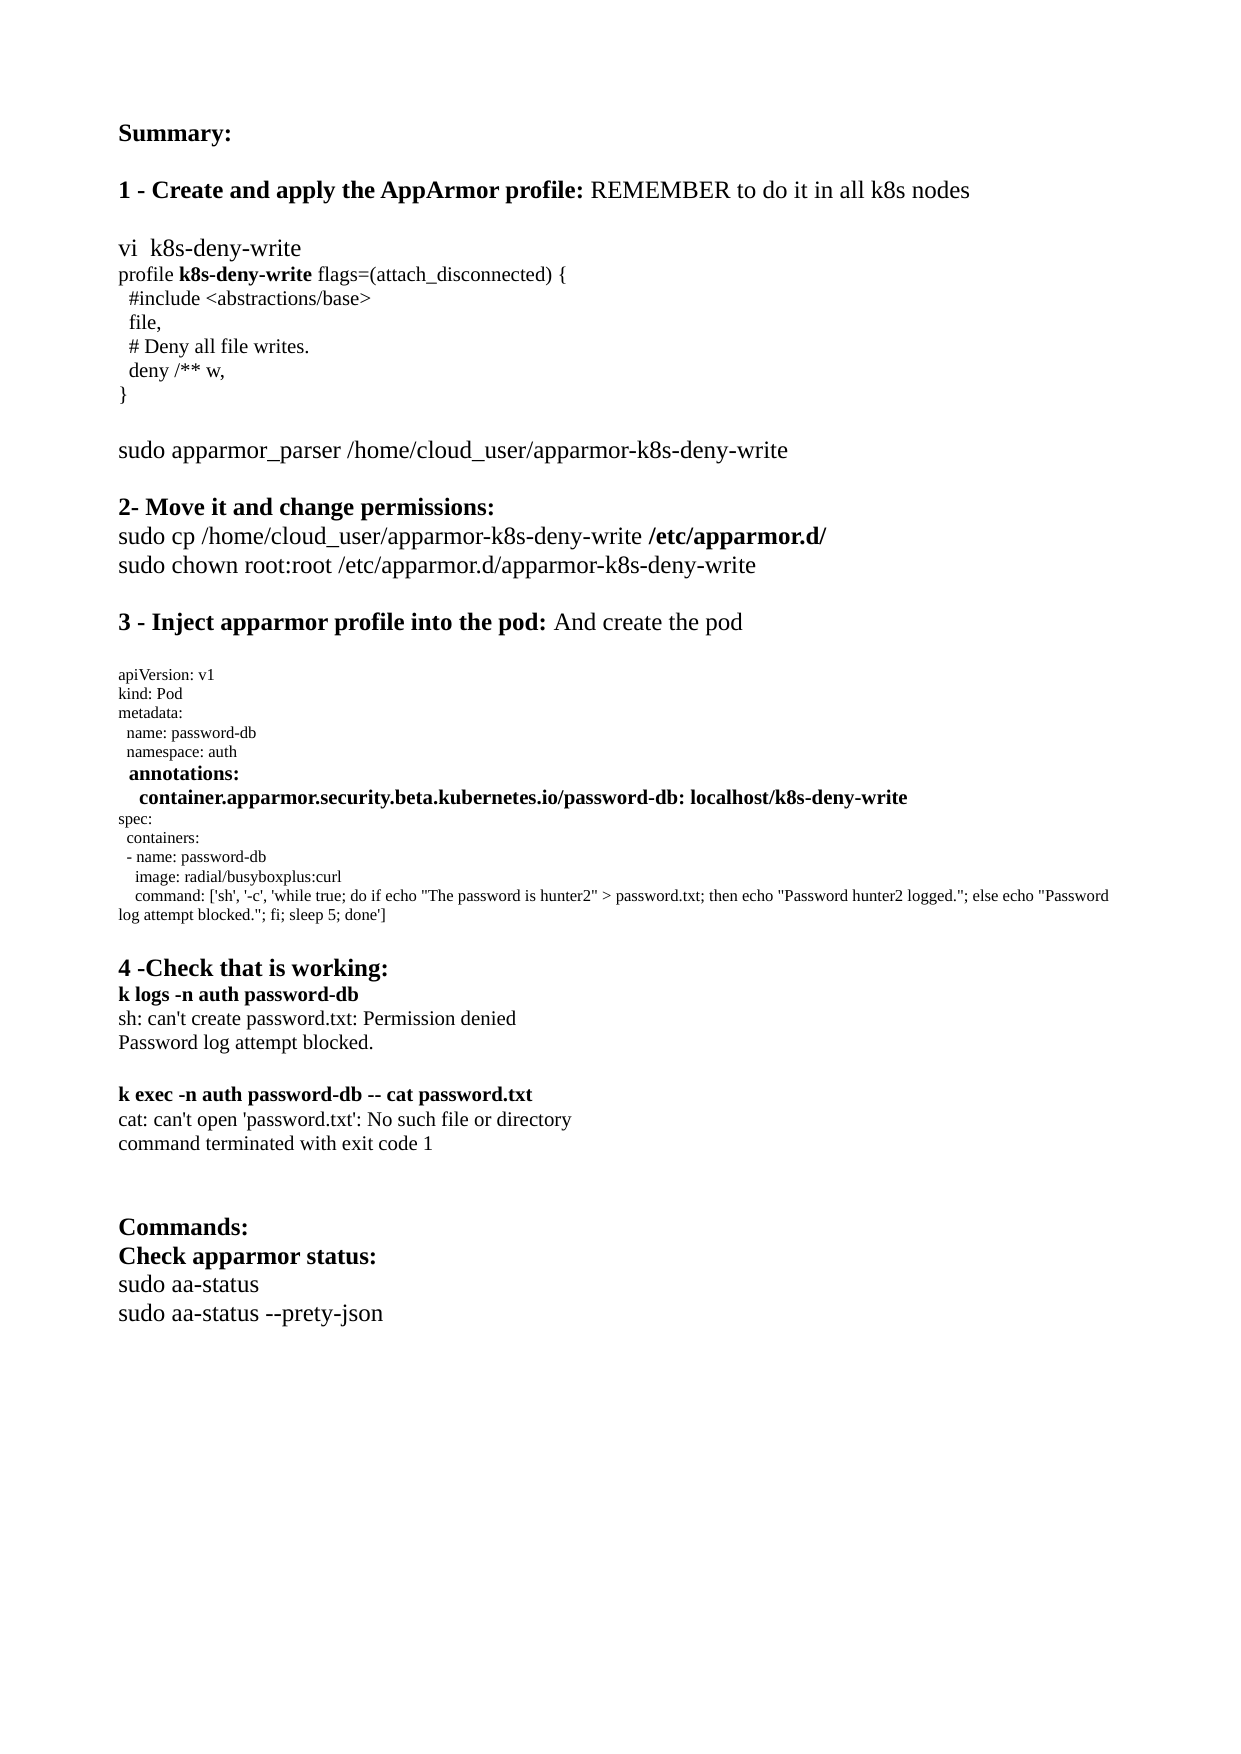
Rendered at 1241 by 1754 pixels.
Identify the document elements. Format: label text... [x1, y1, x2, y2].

text 2- Move it and change permissions: [118, 492, 1122, 521]
text } [118, 382, 1122, 406]
text containers: [118, 828, 1122, 847]
text - name: password-db [118, 847, 1122, 866]
text sudo aa-status --prety-json [118, 1298, 1122, 1327]
text command terminated with exit code 1 [118, 1131, 1122, 1154]
text sh: can't create password.txt: Permission denied [118, 1006, 1122, 1029]
text sudo chown root:root /etc/apparmor.d/apparmor-k8s-deny-write [118, 550, 1122, 579]
text name: password-db [118, 722, 1122, 742]
text deny /** w, [118, 358, 1122, 382]
text apiVersion: v1 [118, 665, 1122, 684]
text sudo cp /home/cloud_user/apparmor-k8s-deny-write /etc/apparmor.d/ [118, 521, 1122, 550]
text 4 -Check that is working: [118, 953, 1122, 981]
text Commands: [118, 1212, 1122, 1241]
text image: radial/busyboxplus:curl [118, 866, 1122, 886]
text # Deny all file writes. [118, 334, 1122, 358]
text command: ['sh', '-c', 'while true; do if echo "The password is hunter2" > password.txt; then echo "Password hunter2 logged."; else echo "Password log attempt blocked."; fi; sleep 5; done'] [118, 886, 1122, 924]
text Password log attempt blocked. [118, 1029, 1122, 1054]
text 1 - Create and apply the AppArmor profile: REMEMBER to do it in all k8s nodes [118, 176, 1122, 204]
text Check apparmor status: [118, 1241, 1122, 1269]
text cat: can't open 'password.txt': No such file or directory [118, 1106, 1122, 1131]
text #include <abstractions/base> [118, 286, 1122, 310]
text spec: [118, 809, 1122, 828]
text annotations: [118, 761, 1122, 785]
text k logs -n auth password-db [118, 981, 1122, 1006]
text k exec -n auth password-db -- cat password.txt [118, 1082, 1122, 1106]
text sudo aa-status [118, 1269, 1122, 1298]
text Summary: [118, 118, 1122, 147]
text metadata: [118, 703, 1122, 722]
text profile k8s-deny-write flags=(attach_disconnected) { [118, 262, 1122, 286]
text vi k8s-deny-write [118, 233, 1122, 262]
text file, [118, 310, 1122, 334]
text namespace: auth [118, 742, 1122, 761]
text 3 - Inject apparmor profile into the pod: And create the pod [118, 607, 1122, 636]
text sudo apparmor_parser /home/cloud_user/apparmor-k8s-deny-write [118, 435, 1122, 464]
text container.apparmor.security.beta.kubernetes.io/password-db: localhost/k8s-deny-write [118, 785, 1122, 809]
text kind: Pod [118, 684, 1122, 703]
